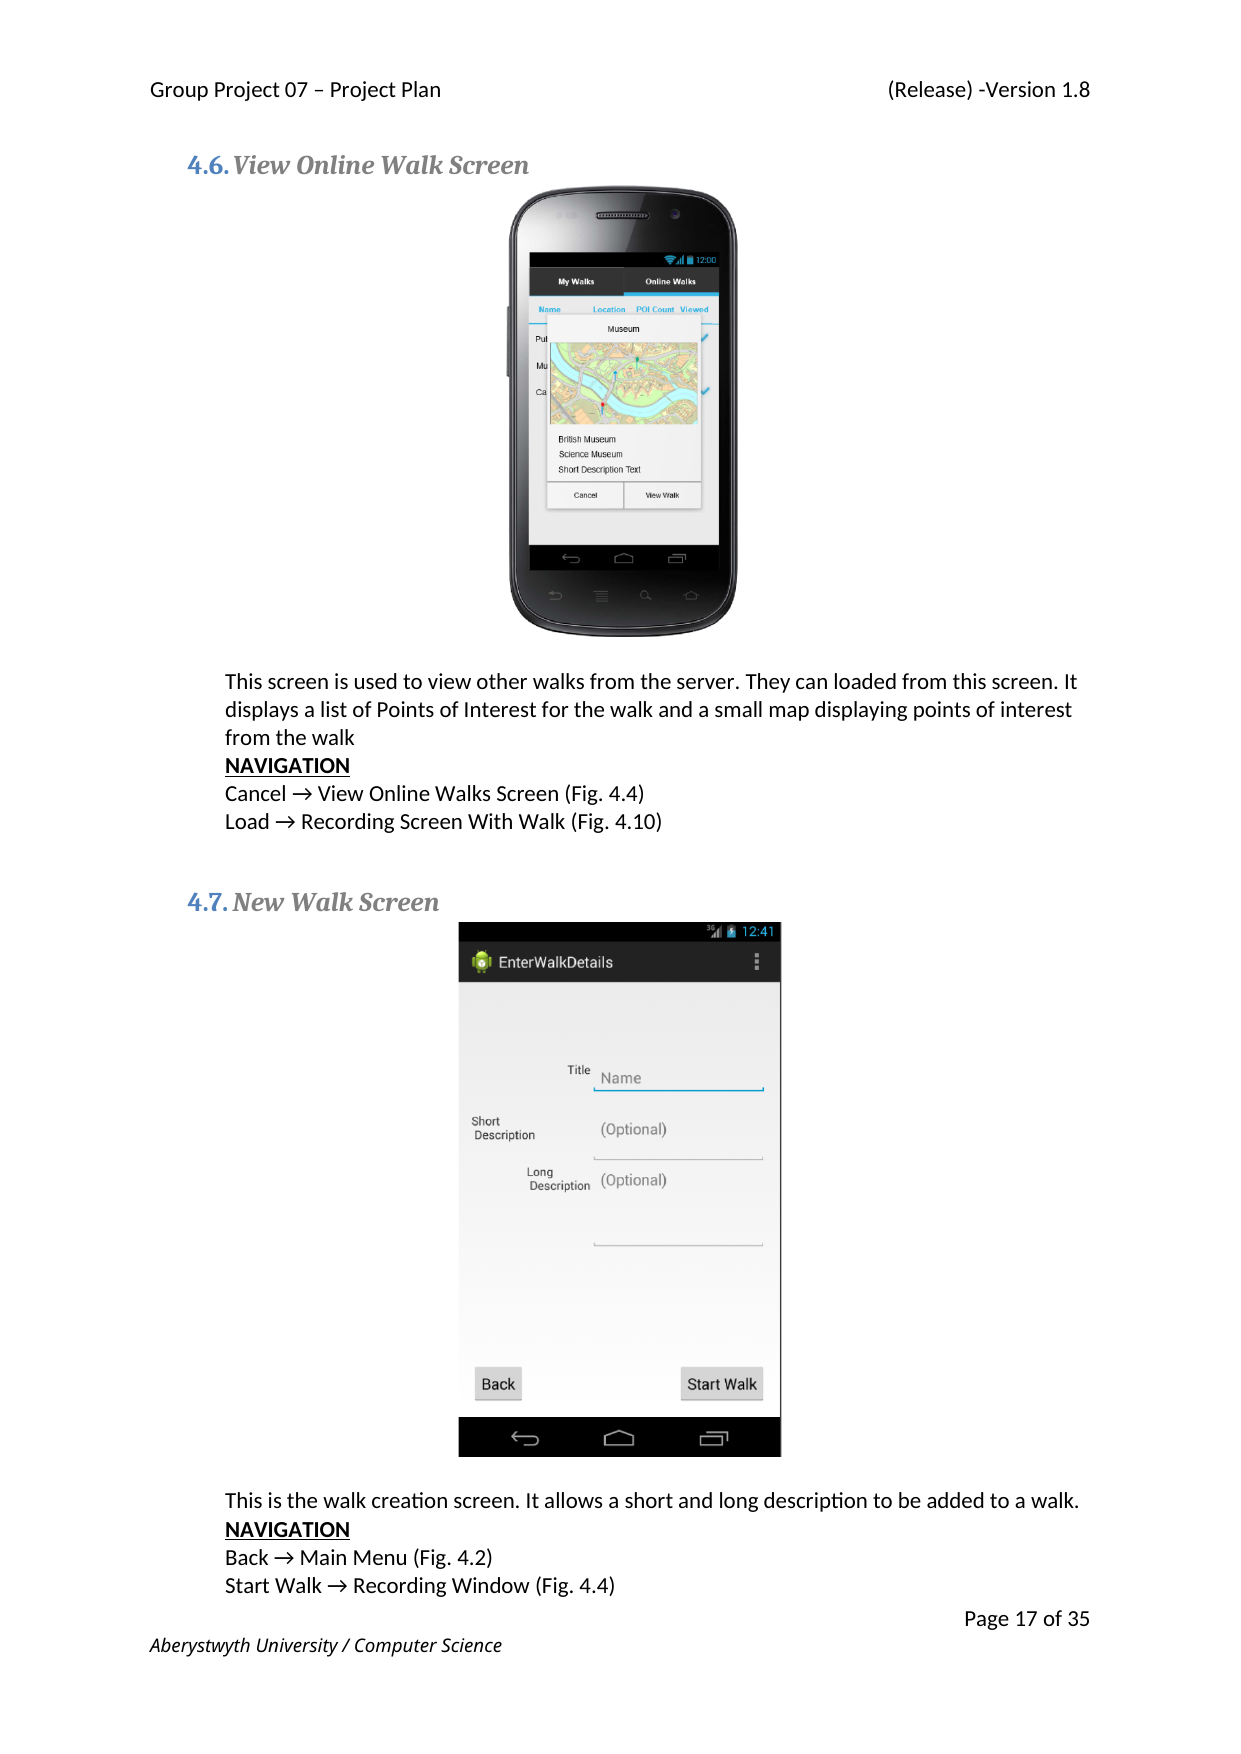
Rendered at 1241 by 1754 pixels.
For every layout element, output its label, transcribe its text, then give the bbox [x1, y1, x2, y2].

text This is the walk creation screen. It allows a short and long description to be added to a walk. [225, 1487, 1090, 1515]
subtitle New Walk Screen [187, 887, 1090, 918]
subtitle View Online Walk Screen [187, 150, 1090, 181]
text This screen is used to view other walks from the server. They can loaded from this screen. It displays a list of Points of Interest for the walk and a small map displaying points of interest from the walk [225, 667, 1090, 751]
text Load → Recording Screen With Walk (Fig. 4.10) [225, 807, 1090, 835]
text Cancel → View Online Walks Screen (Fig. 4.4) [225, 779, 1090, 807]
text NAVIGATION [225, 1515, 1090, 1543]
text Start Walk → Recording Window (Fig. 4.4) [225, 1571, 1090, 1599]
text Back → Main Menu (Fig. 4.2) [225, 1543, 1090, 1571]
text NAVIGATION [225, 751, 1090, 779]
